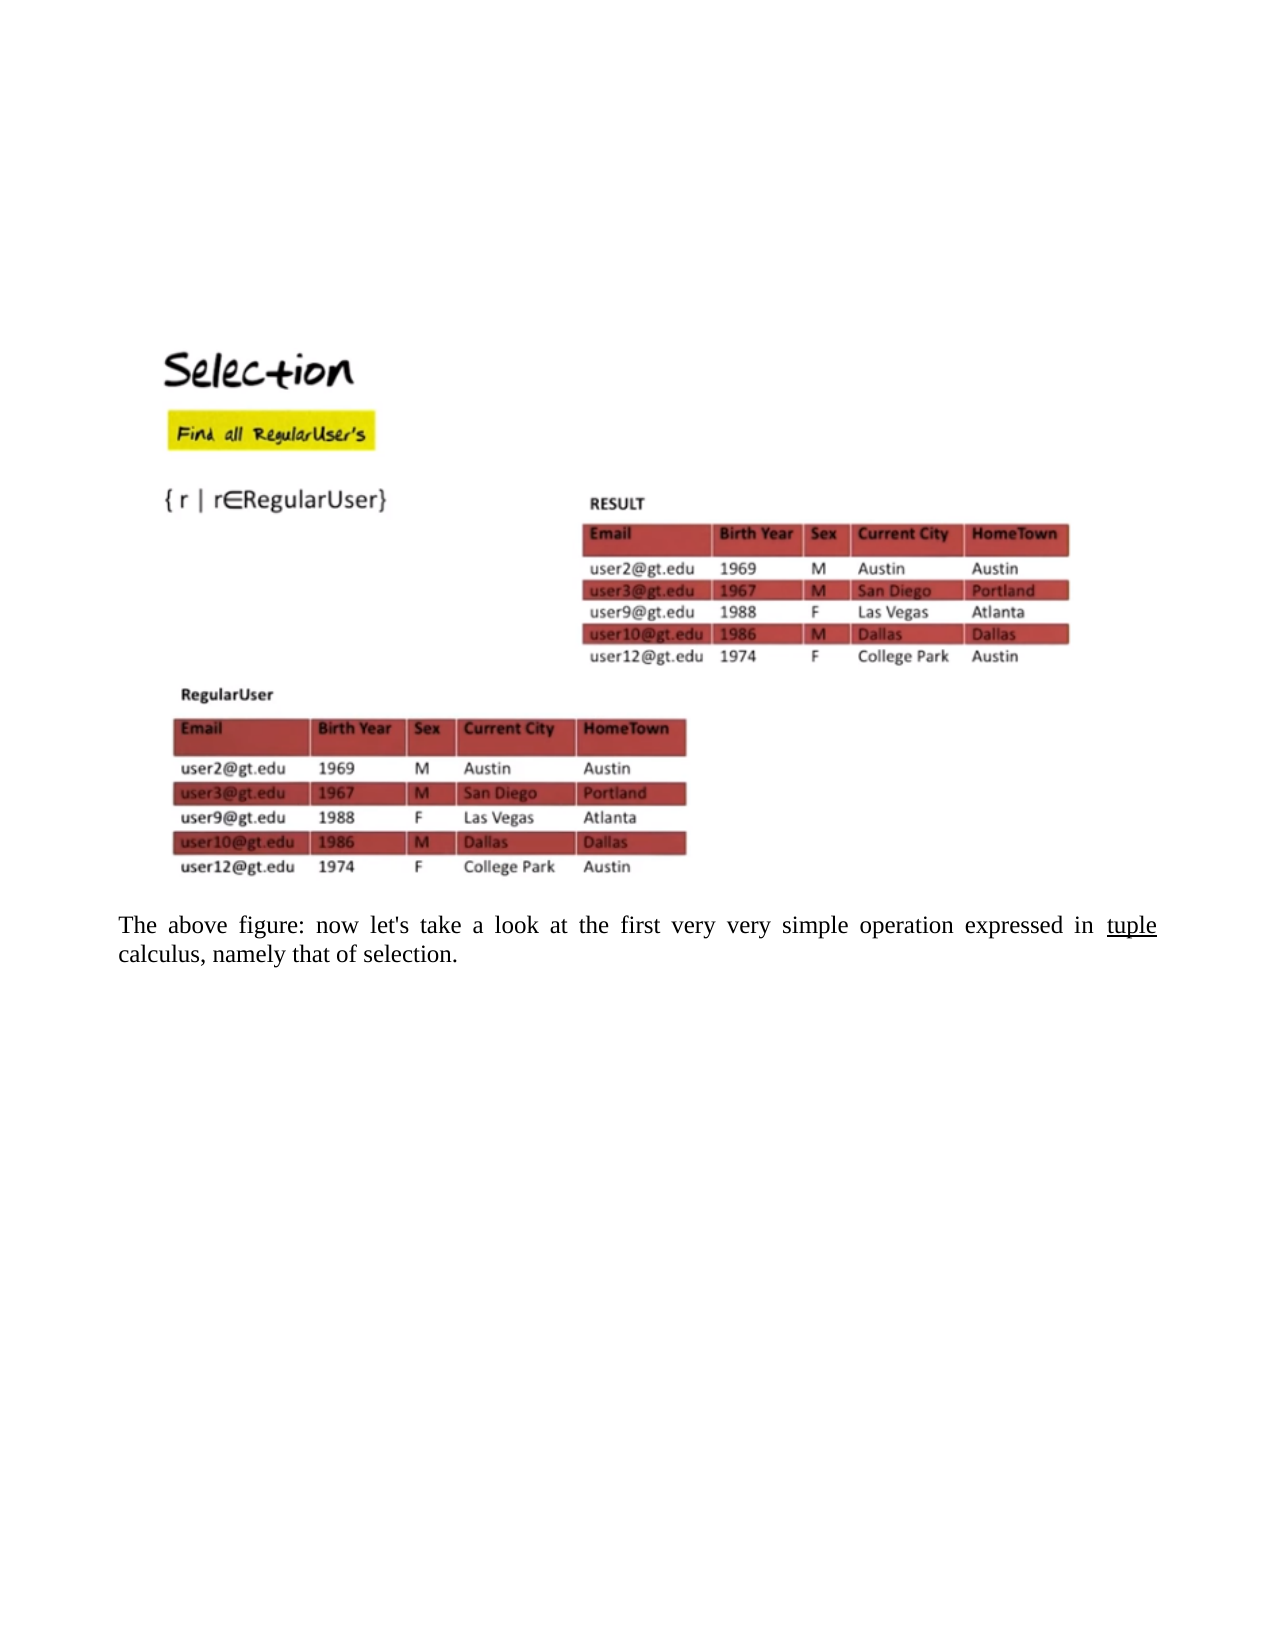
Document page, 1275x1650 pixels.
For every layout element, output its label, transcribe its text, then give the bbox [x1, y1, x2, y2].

picture [118, 348, 1157, 882]
text The above figure: now let's take a look at the first very very simple operation expressed in tuple calculus, namely that of selection. [118, 910, 1157, 968]
